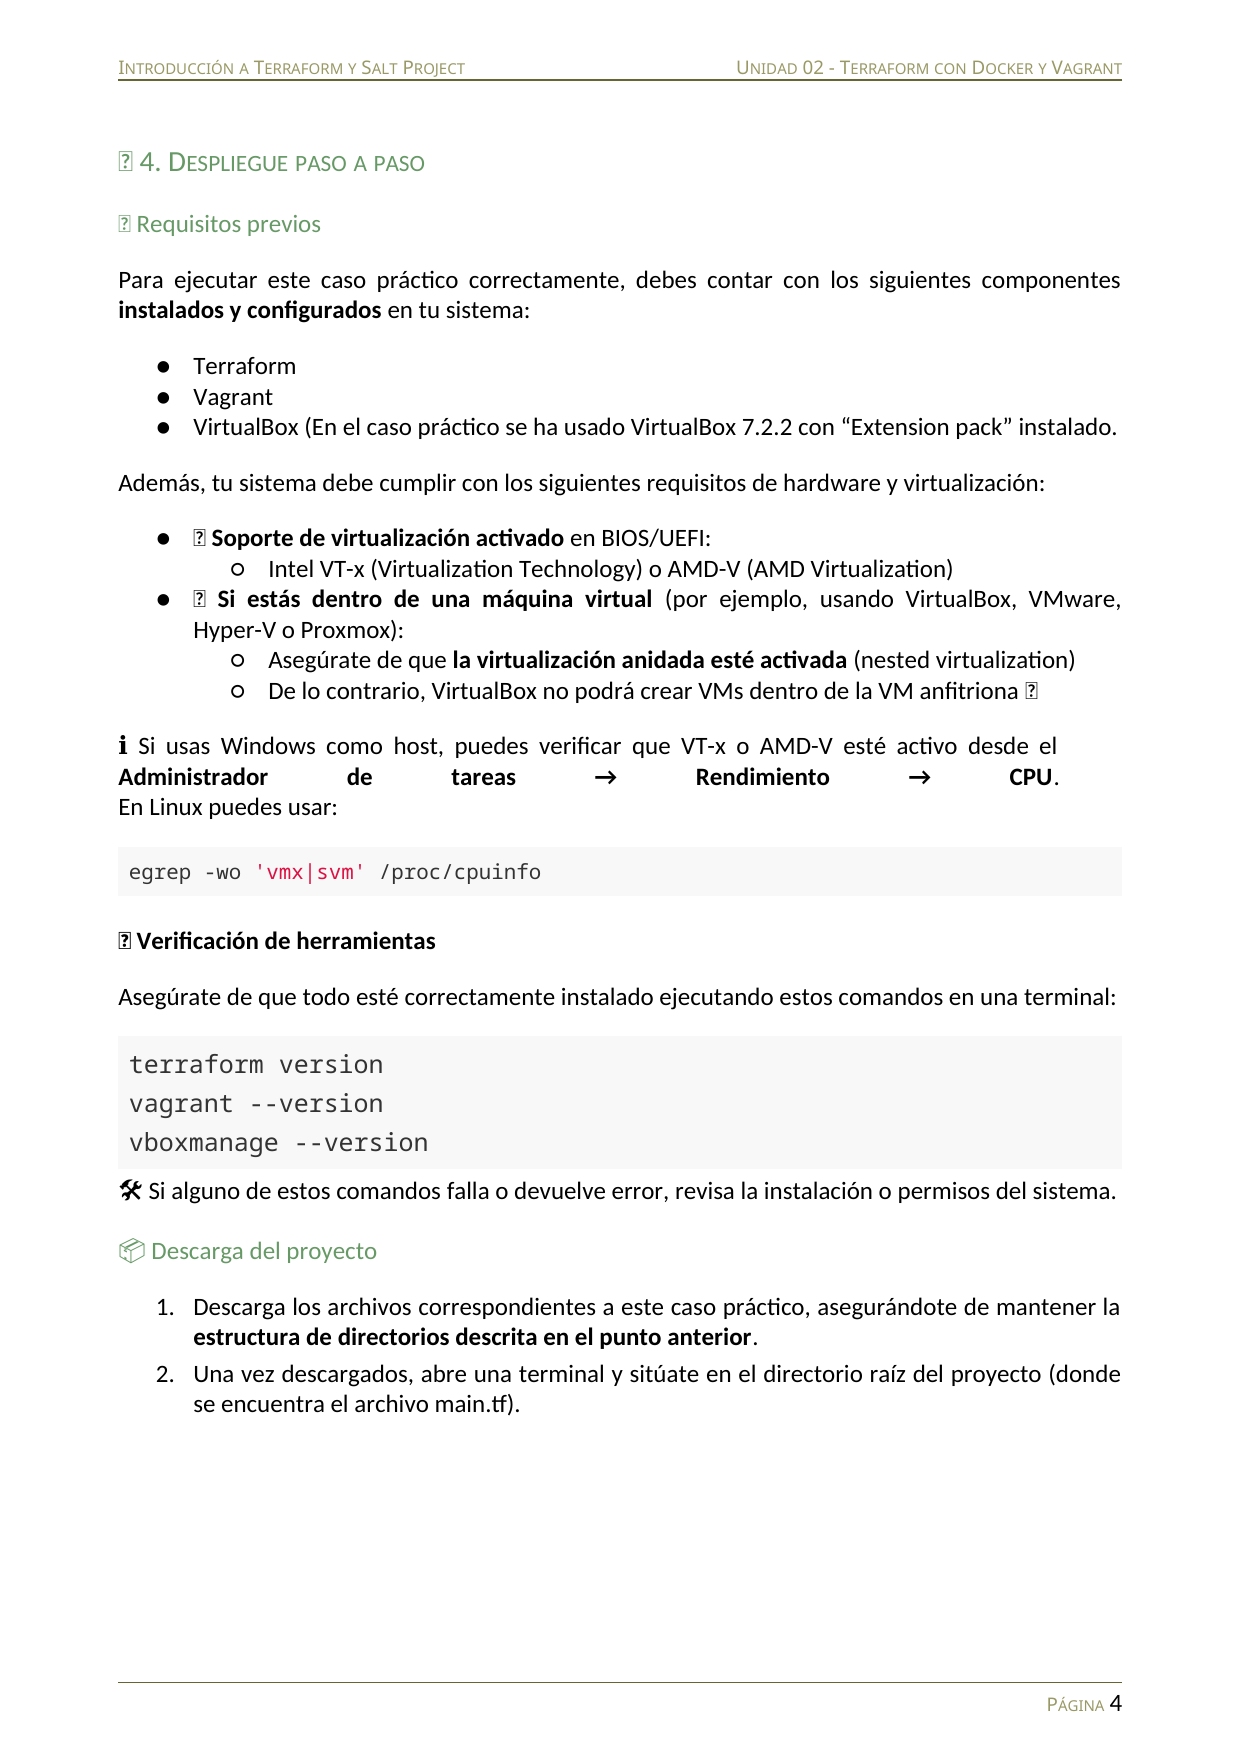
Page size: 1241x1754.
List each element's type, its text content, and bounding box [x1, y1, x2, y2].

list De lo contrario, VirtualBox no podrá crear VMs dentro de la VM anfitriona ❌ [231, 675, 1122, 705]
text Además, tu sistema debe cumplir con los siguientes requisitos de hardware y virtualización: [118, 467, 1122, 497]
text ℹ️ Si usas Windows como host, puedes verificar que VT-x o AMD-V esté activo desde el Administrador de tareas → Rendimiento → CPU. En Linux puedes usar: [118, 730, 1060, 822]
subtitle 🚀 4. Despliegue paso a paso [118, 143, 1122, 178]
table_header egrep -wo 'vmx|svm' /proc/cpuinfo [118, 847, 1122, 896]
list 🔧 Soporte de virtualización activado en BIOS/UEFI: [156, 522, 1122, 553]
subtitle 📦 Descarga del proyecto [118, 1235, 1122, 1266]
list Intel VT-x (Virtualization Technology) o AMD-V (AMD Virtualization) [231, 553, 1122, 583]
list VirtualBox (En el caso práctico se ha usado VirtualBox 7.2.2 con “Extension pack” instalado. [156, 411, 1122, 442]
text Para ejecutar este caso práctico correctamente, debes contar con los siguientes componentes instalados y configurados en tu sistema: [118, 264, 1122, 325]
list 🧠 Si estás dentro de una máquina virtual (por ejemplo, usando VirtualBox, VMware, Hyper-V o Proxmox): [156, 583, 1122, 644]
table_header terraform version vagrant --version vboxmanage --version [118, 1036, 1122, 1169]
text Asegúrate de que todo esté correctamente instalado ejecutando estos comandos en una terminal: [118, 981, 1122, 1011]
list Asegúrate de que la virtualización anidada esté activada (nested virtualization) [231, 644, 1122, 675]
subtitle ✅ Requisitos previos [118, 208, 1122, 239]
text 🛠️ Si alguno de estos comandos falla o devuelve error, revisa la instalación o permisos del sistema. [118, 1176, 1122, 1206]
list Vagrant [156, 381, 1122, 411]
list Descarga los archivos correspondientes a este caso práctico, asegurándote de mantener la estructura de directorios descrita en el punto anterior. [156, 1291, 1122, 1352]
text 💡 Verificación de herramientas [118, 925, 1122, 956]
list Una vez descargados, abre una terminal y sitúate en el directorio raíz del proyecto (donde se encuentra el archivo main.tf). [156, 1358, 1122, 1419]
list Terraform [156, 350, 1122, 381]
